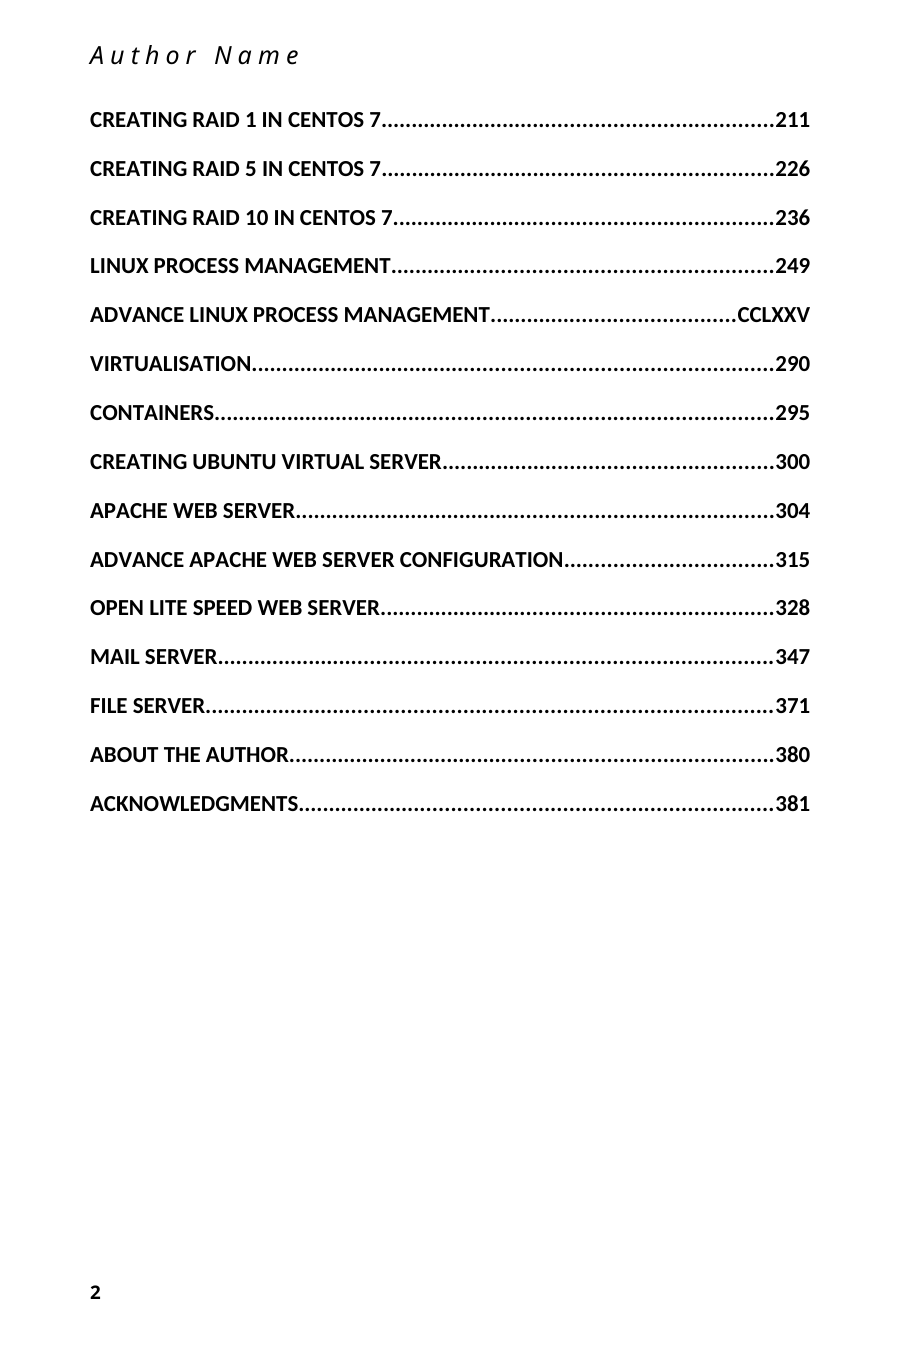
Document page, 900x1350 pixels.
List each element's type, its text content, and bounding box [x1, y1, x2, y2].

text Creating RAID 1 in CENTOS 7 211 [90, 105, 810, 133]
text CREATING UBUNTU VIRTUAL SERVER 300 [90, 447, 810, 475]
text Creating RAID 10 in CENTOS 7 236 [90, 203, 810, 231]
text Acknowledgments 381 [90, 789, 810, 817]
text FILE SERVER 371 [90, 691, 810, 719]
text Creating RAID 5 in CENTOS 7 226 [90, 154, 810, 182]
text Advance Linux Process management cclxxv [90, 300, 810, 328]
text Virtualisation 290 [90, 349, 810, 377]
text ADVANCE APACHE WEB SERVER CONFIGURATION 315 [90, 545, 810, 573]
text CONTAINERS 295 [90, 398, 810, 426]
text Linux Process management 249 [90, 252, 810, 279]
text OPEN LITE SPEED WEB SERVER 328 [90, 593, 810, 622]
text APACHE WEB SERVER 304 [90, 496, 810, 524]
text ABOUT THE AUTHOR 380 [90, 740, 810, 768]
text MAIL SERVER 347 [90, 642, 810, 670]
